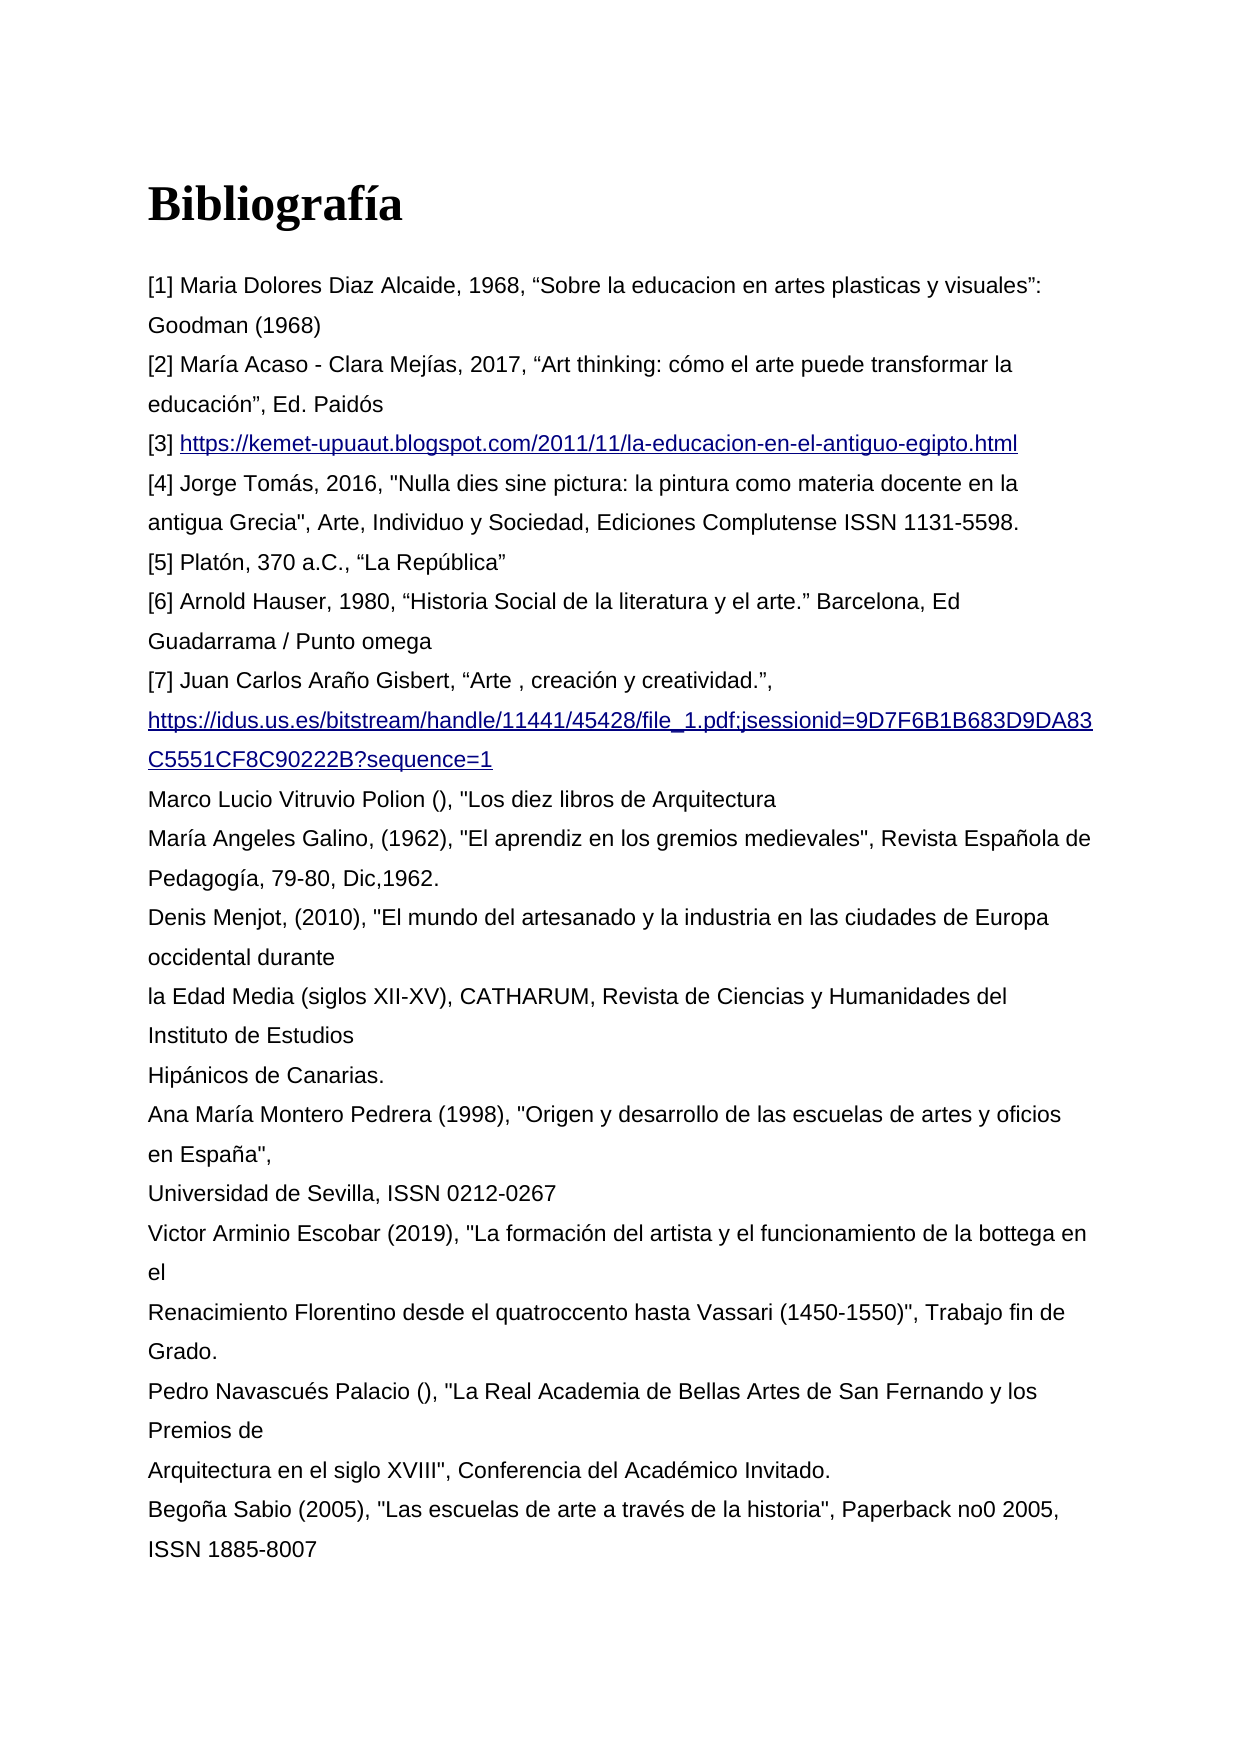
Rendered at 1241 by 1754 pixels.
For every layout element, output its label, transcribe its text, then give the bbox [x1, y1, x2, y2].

text Universidad de Sevilla, ISSN 0212-0267 [148, 1180, 1093, 1207]
text Renacimiento Florentino desde el quatroccento hasta Vassari (1450-1550)", Trabajo fin de Grado. [148, 1299, 1093, 1364]
text Hipánicos de Canarias. [148, 1062, 1093, 1088]
text C5551CF8C90222B?sequence=1 [148, 731, 1093, 772]
text María Angeles Galino, (1962), "El aprendiz en los gremios medievales", Revista Española de Pedagogía, 79-80, Dic,1962. [148, 825, 1093, 891]
text [5] Platón, 370 a.C., “La República” [148, 549, 1093, 575]
text Begoña Sabio (2005), "Las escuelas de arte a través de la historia", Paperback no0 2005, ISSN 1885-8007 [148, 1496, 1093, 1562]
text Ana María Montero Pedrera (1998), "Origen y desarrollo de las escuelas de artes y oficios en España", [148, 1101, 1093, 1167]
text [4] Jorge Tomás, 2016, "Nulla dies sine pictura: la pintura como materia docente en la antigua Grecia", Arte, Individuo y Sociedad, Ediciones Complutense ISSN 1131-5598. [148, 470, 1093, 536]
text [1] Maria Dolores Diaz Alcaide, 1968, “Sobre la educacion en artes plasticas y visuales”: Goodman (1968) [148, 272, 1093, 338]
text Pedro Navascués Palacio (), "La Real Academia de Bellas Artes de San Fernando y los Premios de [148, 1378, 1093, 1443]
text [6] Arnold Hauser, 1980, “Historia Social de la literatura y el arte.” Barcelona, Ed Guadarrama / Punto omega [148, 588, 1093, 654]
text Marco Lucio Vitruvio Polion (), "Los diez libros de Arquitectura [148, 786, 1093, 812]
text la Edad Media (siglos XII-XV), CATHARUM, Revista de Ciencias y Humanidades del Instituto de Estudios [148, 983, 1093, 1049]
text Denis Menjot, (2010), "El mundo del artesanado y la industria en las ciudades de Europa occidental durante [148, 904, 1093, 970]
text [2] María Acaso - Clara Mejías, 2017, “Art thinking: cómo el arte puede transformar la educación”, Ed. Paidós [148, 351, 1093, 417]
subtitle Bibliografía [148, 173, 1093, 231]
text [3] https://kemet-upuaut.blogspot.com/2011/11/la-educacion-en-el-antiguo-egipto.html [148, 430, 1093, 457]
text Victor Arminio Escobar (2019), "La formación del artista y el funcionamiento de la bottega en el [148, 1220, 1093, 1286]
text Arquitectura en el siglo XVIII", Conferencia del Académico Invitado. [148, 1457, 1093, 1483]
text [7] Juan Carlos Araño Gisbert, “Arte , creación y creatividad.”, https://idus.us.es/bitstream/handle/11441/45428/file_1.pdf;jsessionid=9D7F6B1B683D9DA83 [148, 667, 1093, 729]
